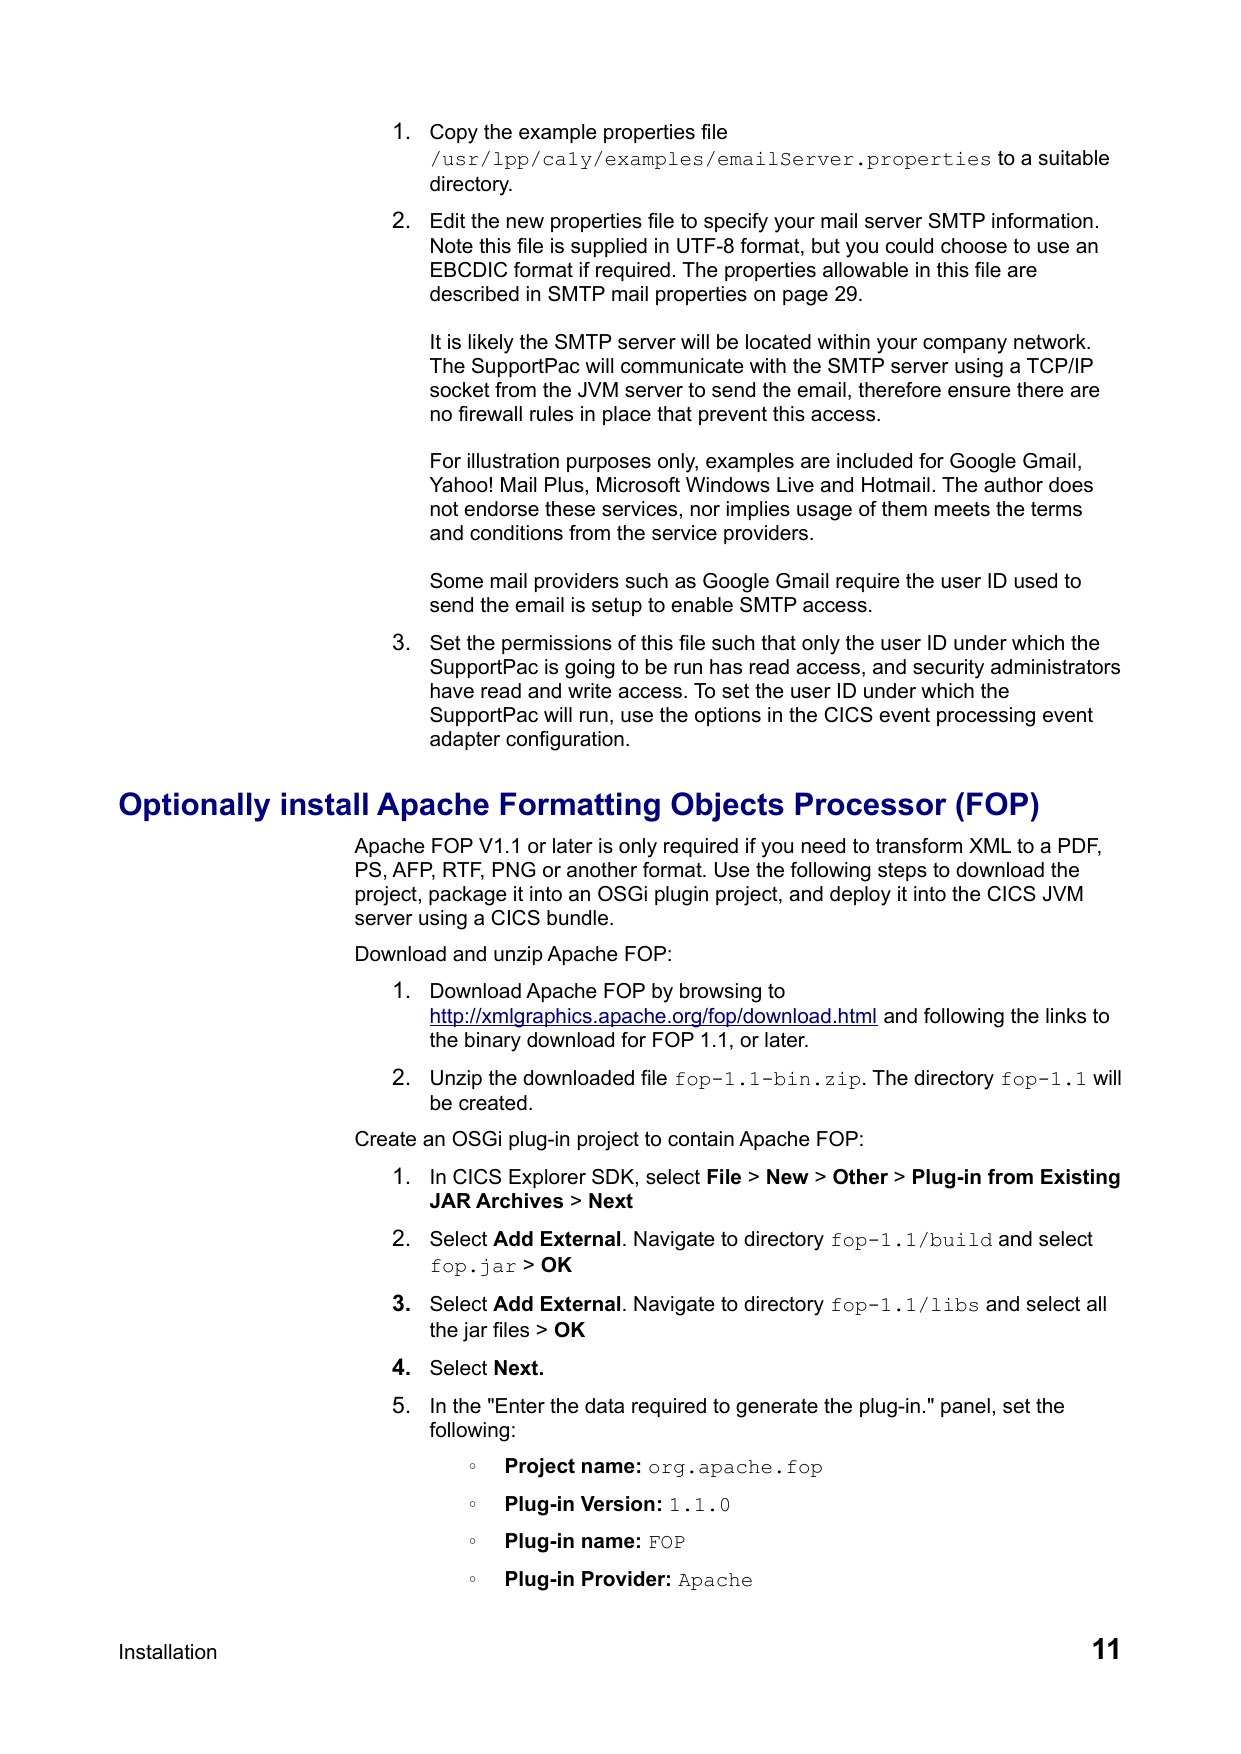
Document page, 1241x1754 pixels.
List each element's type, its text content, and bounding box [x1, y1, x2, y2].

subtitle Optionally install Apache Formatting Objects Processor (FOP) [118, 786, 1122, 822]
text Apache FOP V1.1 or later is only required if you need to transform XML to a PDF, PS, AFP, RTF, PNG or another format. Use the following steps to download the project, package it into an OSGi plugin project, and deploy it into the CICS JVM server using a CICS bundle. [354, 834, 1122, 930]
list Project name: org.apache.fop [467, 1454, 1122, 1479]
list Edit the new properties file to specify your mail server SMTP information. Note this file is supplied in UTF-8 format, but you could choose to use an EBCDIC format if required. The properties allowable in this file are described in SMTP mail properties on page 29. It is likely the SMTP server will be located within your company network. The SupportPac will communicate with the SMTP server using a TCP/IP socket from the JVM server to send the email, therefore ensure there are no firewall rules in place that prevent this access. For illustration purposes only, examples are included for Google Gmail, Yahoo! Mail Plus, Microsoft Windows Live and Hotmail. The author does not endorse these services, nor implies usage of them meets the terms and conditions from the service providers. Some mail providers such as Google Gmail require the user ID used to send the email is setup to enable SMTP access. [392, 207, 1122, 617]
list Copy the example properties file /usr/lpp/ca1y/examples/emailServer.properties to a suitable directory. [392, 118, 1122, 196]
list Plug-in name: FOP [467, 1529, 1122, 1555]
list Download Apache FOP by browsing to http://xmlgraphics.apache.org/fop/download.html and following the links to the binary download for FOP 1.1, or later. [392, 977, 1122, 1052]
list In CICS Explorer SDK, select File > New > Other > Plug-in from Existing JAR Archives > Next [392, 1163, 1122, 1213]
text Create an OSGi plug-in project to contain Apache FOP: [354, 1127, 1122, 1151]
list Unzip the downloaded file fop-1.1-bin.zip. The directory fop-1.1 will be created. [392, 1063, 1122, 1115]
text Download and unzip Apache FOP: [354, 942, 1122, 966]
list Select Next. [392, 1353, 1122, 1380]
list Select Add External. Navigate to directory fop-1.1/build and select fop.jar > OK [392, 1225, 1122, 1278]
list Plug-in Provider: Apache [467, 1567, 1122, 1592]
list In the "Enter the data required to generate the plug-in." panel, set the following: [392, 1392, 1122, 1442]
list Select Add External. Navigate to directory fop-1.1/libs and select all the jar files > OK [392, 1290, 1122, 1342]
list Plug-in Version: 1.1.0 [467, 1491, 1122, 1517]
list Set the permissions of this file such that only the user ID under which the SupportPac is going to be run has read access, and security administrators have read and write access. To set the user ID under which the SupportPac will run, use the options in the CICS event processing event adapter configuration. [392, 629, 1122, 751]
